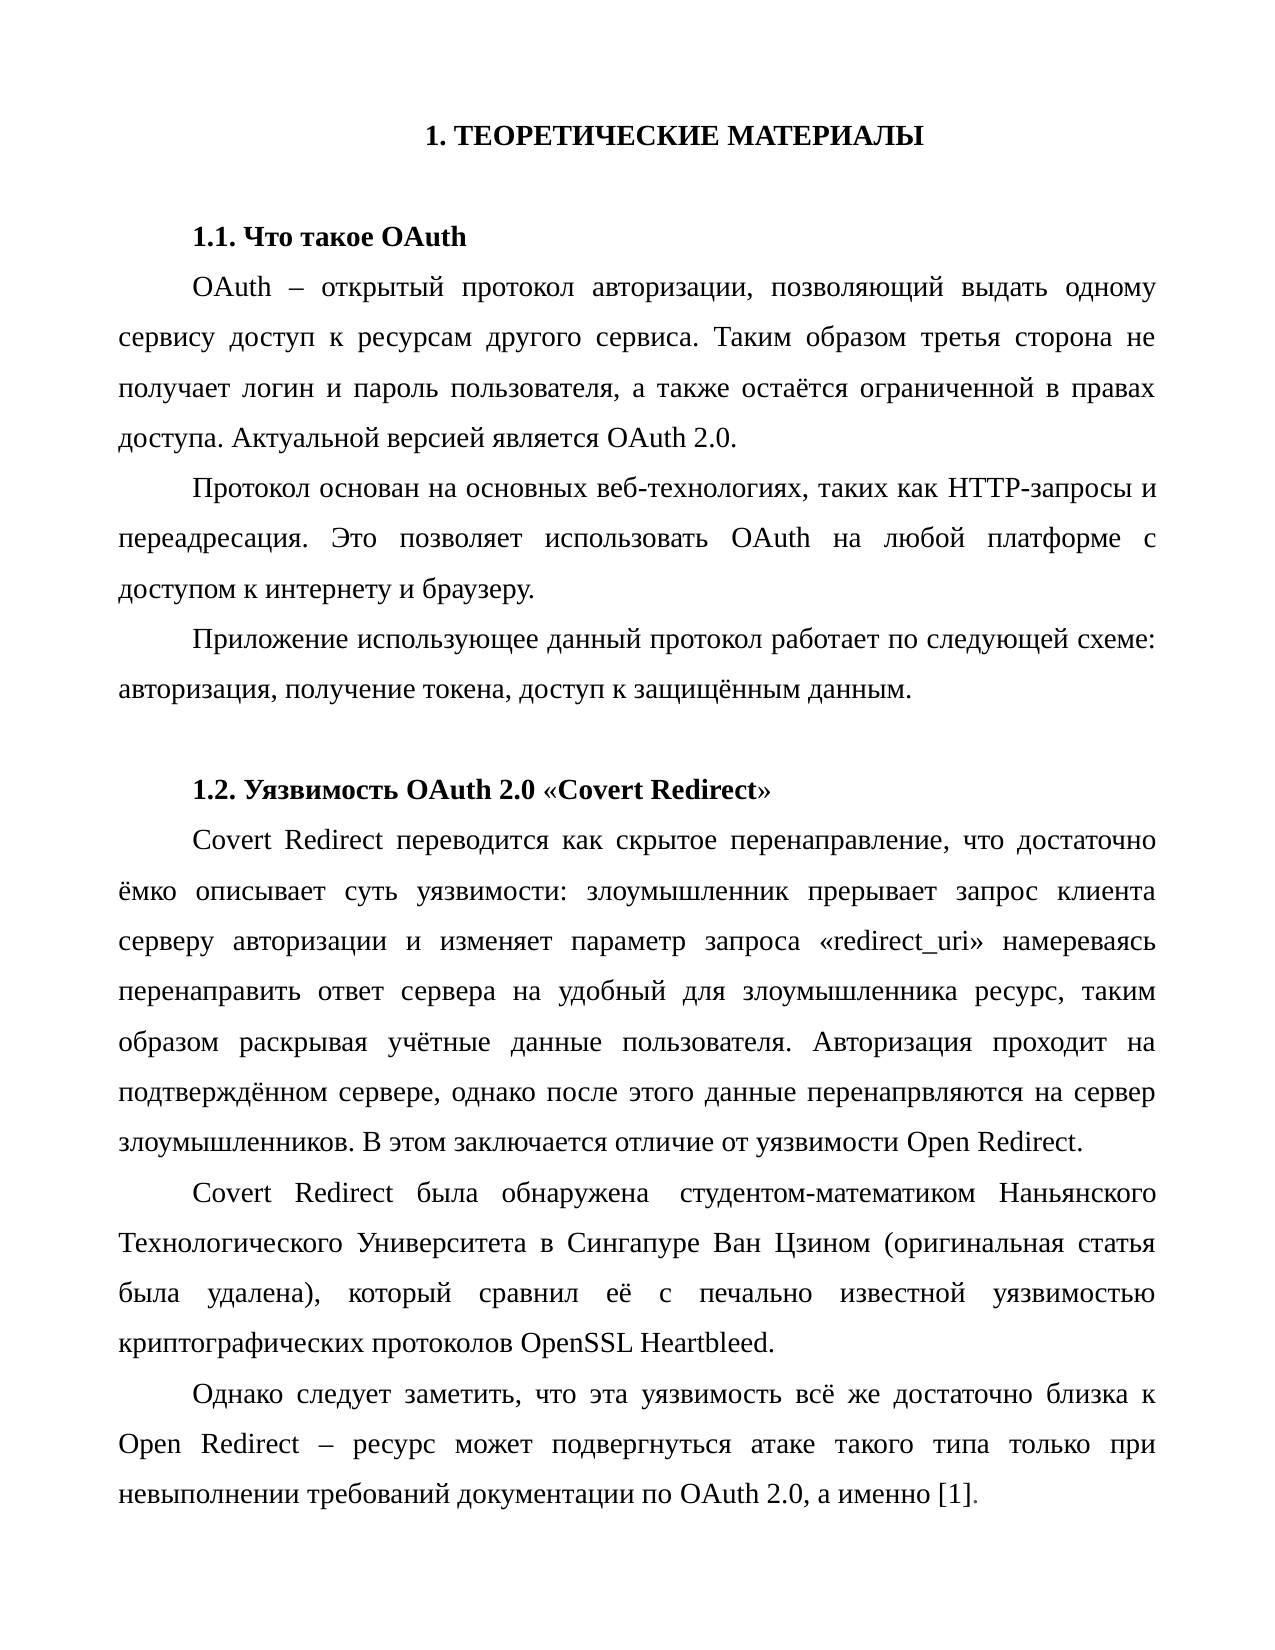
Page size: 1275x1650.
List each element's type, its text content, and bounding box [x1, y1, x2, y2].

text Однако следует заметить, что эта уязвимость всё же достаточно близка к Open Redirect ‒ ресурс может подвергнуться атаке такого типа только при невыполнении требований документации по OAuth 2.0, а именно [1]. [118, 1376, 1157, 1510]
text Covert Redirect переводится как скрытое перенаправление, что достаточно ёмко описывает суть уязвимости: злоумышленник прерывает запрос клиента серверу авторизации и изменяет параметр запроса «redirect_uri» намереваясь перенаправить ответ сервера на удобный для злоумышленника ресурс, таким образом раскрывая учётные данные пользователя. Авторизация проходит на подтверждённом сервере, однако после этого данные перенапрвляются на сервер злоумышленников. В этом заключается отличие от уязвимости Open Redirect. [118, 822, 1157, 1158]
text Приложение использующее данный протокол работает по следующей схеме: авторизация, получение токена, доступ к защищённым данным. [118, 621, 1157, 705]
subtitle 1.2. Уязвимость OAuth 2.0 «Covert Redirect» [118, 772, 1157, 806]
subtitle 1. Теоретические материалы [118, 118, 1157, 152]
text Covert Redirect была обнаружена студентом-математиком Наньянского Технологического Университета в Сингапуре Ван Цзином (оригинальная статья была удалена), который сравнил её с печально известной уязвимостью криптографических протоколов OpenSSL Heartbleed. [118, 1175, 1157, 1359]
text OAuth ‒ открытый протокол авторизации, позволяющий выдать одному сервису доступ к ресурсам другого сервиса. Таким образом третья сторона не получает логин и пароль пользователя, а также остаётся ограниченной в правах доступа. Актуальной версией является OAuth 2.0. [118, 269, 1157, 453]
subtitle 1.1. Что такое OAuth [118, 219, 1157, 252]
text Протокол основан на основных веб-технологиях, таких как HTTP-запросы и переадресация. Это позволяет использовать OAuth на любой платформе с доступом к интернету и браузеру. [118, 470, 1157, 604]
